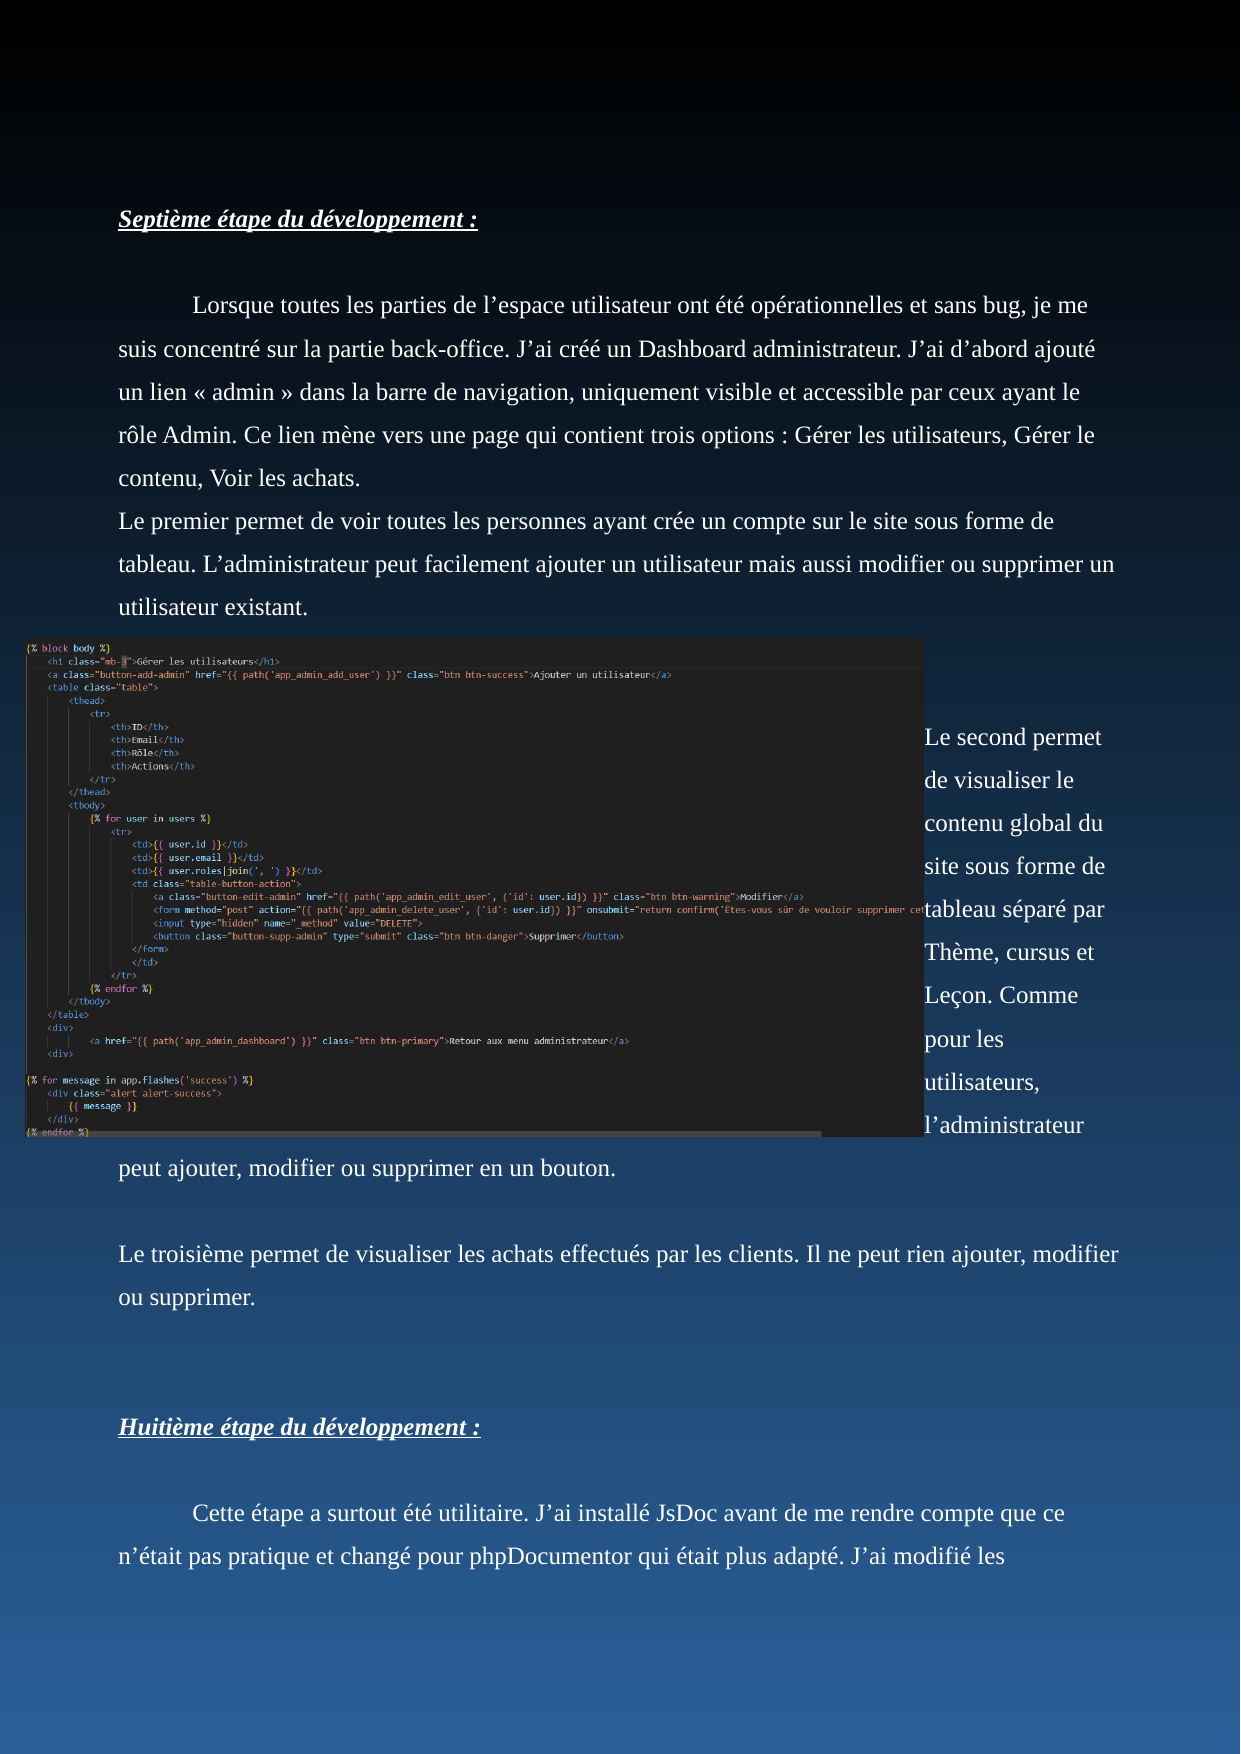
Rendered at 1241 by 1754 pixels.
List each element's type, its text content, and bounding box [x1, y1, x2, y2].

text Septième étape du développement : [118, 204, 1122, 233]
text Le second permet de visualiser le contenu global du site sous forme de tableau séparé par Thème, cursus et Leçon. Comme pour les utilisateurs, l’administrateur peut ajouter, modifier ou supprimer en un bouton. [118, 722, 1122, 1182]
picture [25, 638, 924, 1137]
text Huitième étape du développement : [118, 1412, 1122, 1441]
text Cette étape a surtout été utilitaire. J’ai installé JsDoc avant de me rendre compte que ce n’était pas pratique et changé pour phpDocumentor qui était plus adapté. J’ai modifié les [118, 1498, 1122, 1570]
text Le troisième permet de visualiser les achats effectués par les clients. Il ne peut rien ajouter, modifier ou supprimer. [118, 1239, 1122, 1311]
text Lorsque toutes les parties de l’espace utilisateur ont été opérationnelles et sans bug, je me suis concentré sur la partie back-office. J’ai créé un Dashboard administrateur. J’ai d’abord ajouté un lien « admin » dans la barre de navigation, uniquement visible et accessible par ceux ayant le rôle Admin. Ce lien mène vers une page qui contient trois options : Gérer les utilisateurs, Gérer le contenu, Voir les achats. Le premier permet de voir toutes les personnes ayant crée un compte sur le site sous forme de tableau. L’administrateur peut facilement ajouter un utilisateur mais aussi modifier ou supprimer un utilisateur existant. [118, 291, 1122, 621]
